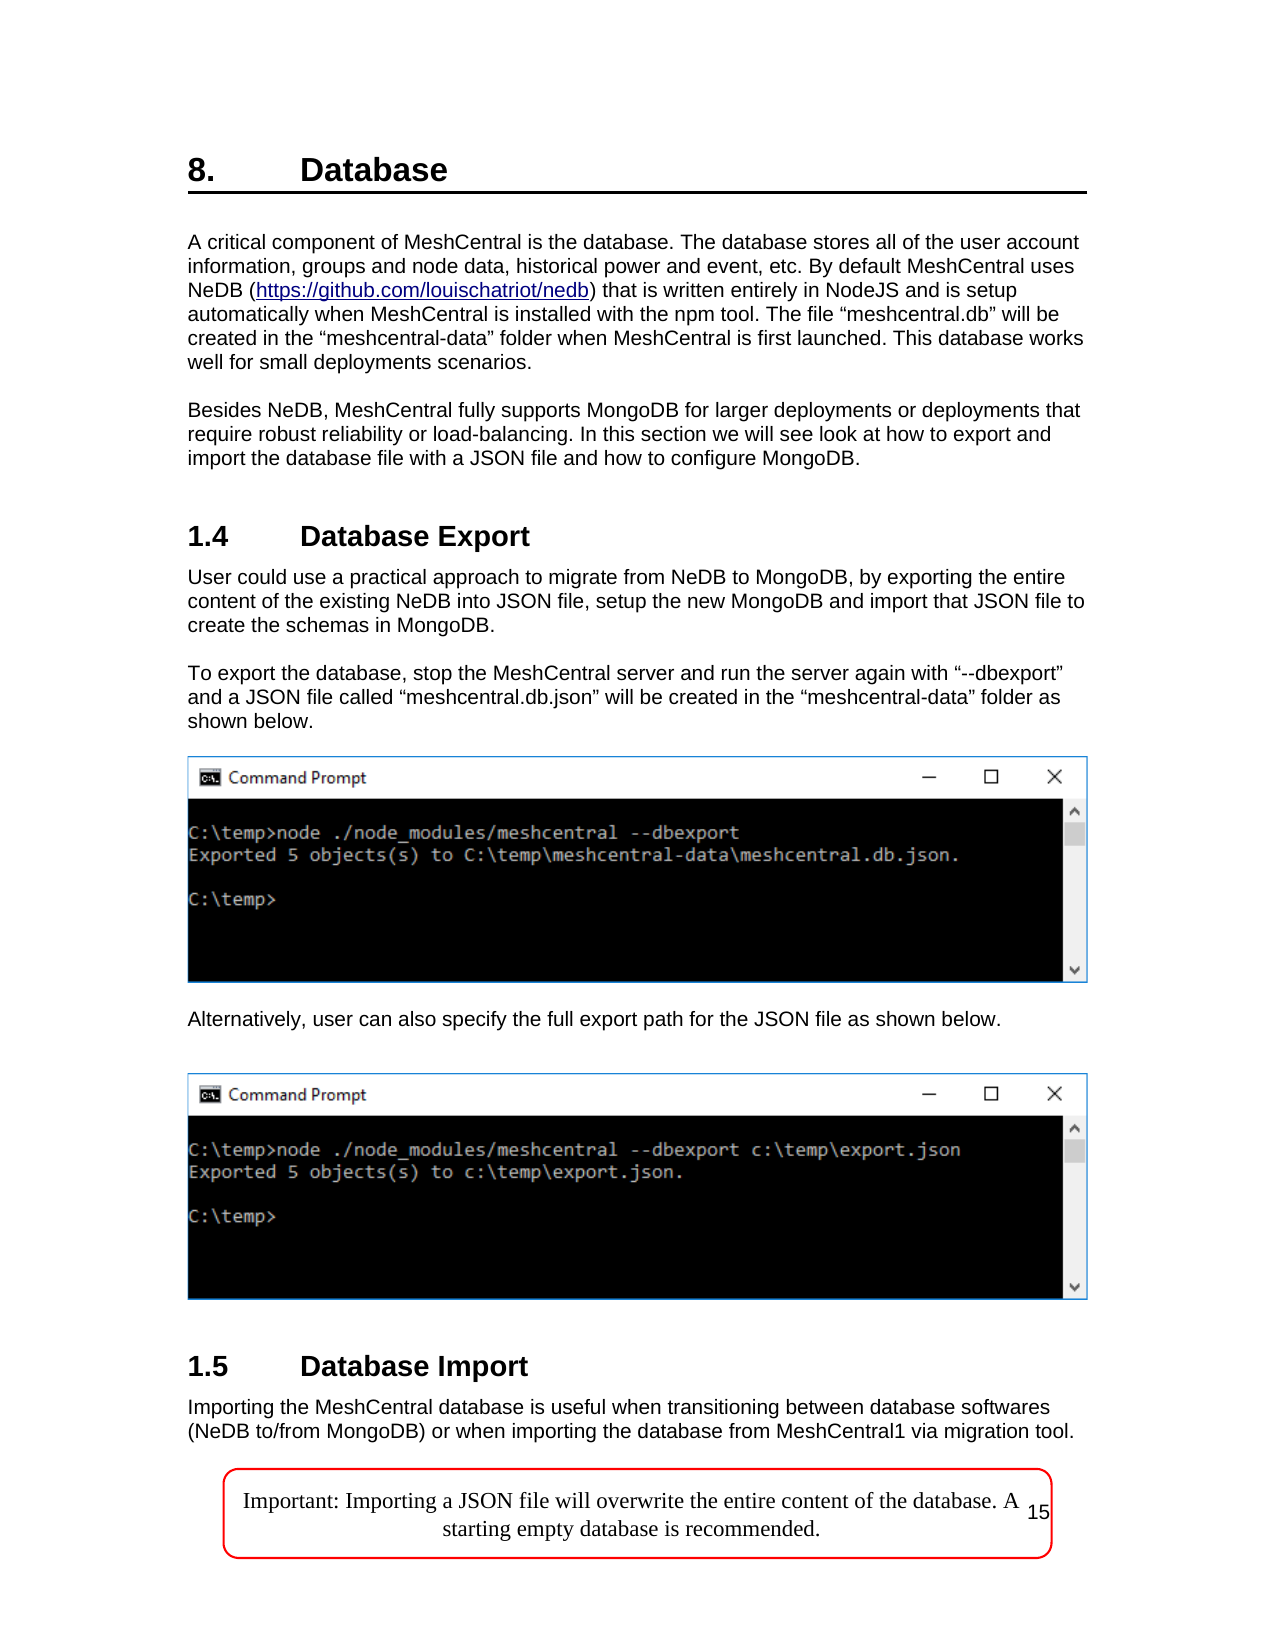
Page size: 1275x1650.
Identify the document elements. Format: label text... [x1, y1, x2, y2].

subtitle Database Export [187, 519, 1087, 552]
text Alternatively, user can also specify the full export path for the JSON file as shown below. [187, 1006, 1087, 1030]
text User could use a practical approach to migrate from NeDB to MongoDB, by exporting the entire content of the existing NeDB into JSON file, setup the new MongoDB and import that JSON file to create the schemas in MongoDB. [187, 565, 1087, 637]
text Besides NeDB, MeshCentral fully supports MongoDB for larger deployments or deployments that require robust reliability or load-balancing. In this section we will see look at how to export and import the database file with a JSON file and how to configure MongoDB. [187, 398, 1087, 470]
text To export the database, stop the MeshCentral server and run the server again with “--dbexport” and a JSON file called “meshcentral.db.json” will be created in the “meshcentral-data” folder as shown below. [187, 661, 1087, 732]
subtitle Database Import [187, 1349, 1087, 1382]
text A critical component of MeshCentral is the database. The database stores all of the user account information, groups and node data, historical power and event, etc. By default MeshCentral uses NeDB (https://github.com/louischatriot/nedb) that is written entirely in NodeJS and is setup automatically when MeshCentral is installed with the npm tool. The file “meshcentral.db” will be created in the “meshcentral-data” folder when MeshCentral is first launched. This database works well for small deployments scenarios. [187, 230, 1087, 374]
text Importing the MeshCentral database is useful when transitioning between database softwares (NeDB to/from MongoDB) or when importing the database from MeshCentral1 via migration tool. [187, 1395, 1087, 1443]
subtitle Database [187, 150, 1087, 194]
